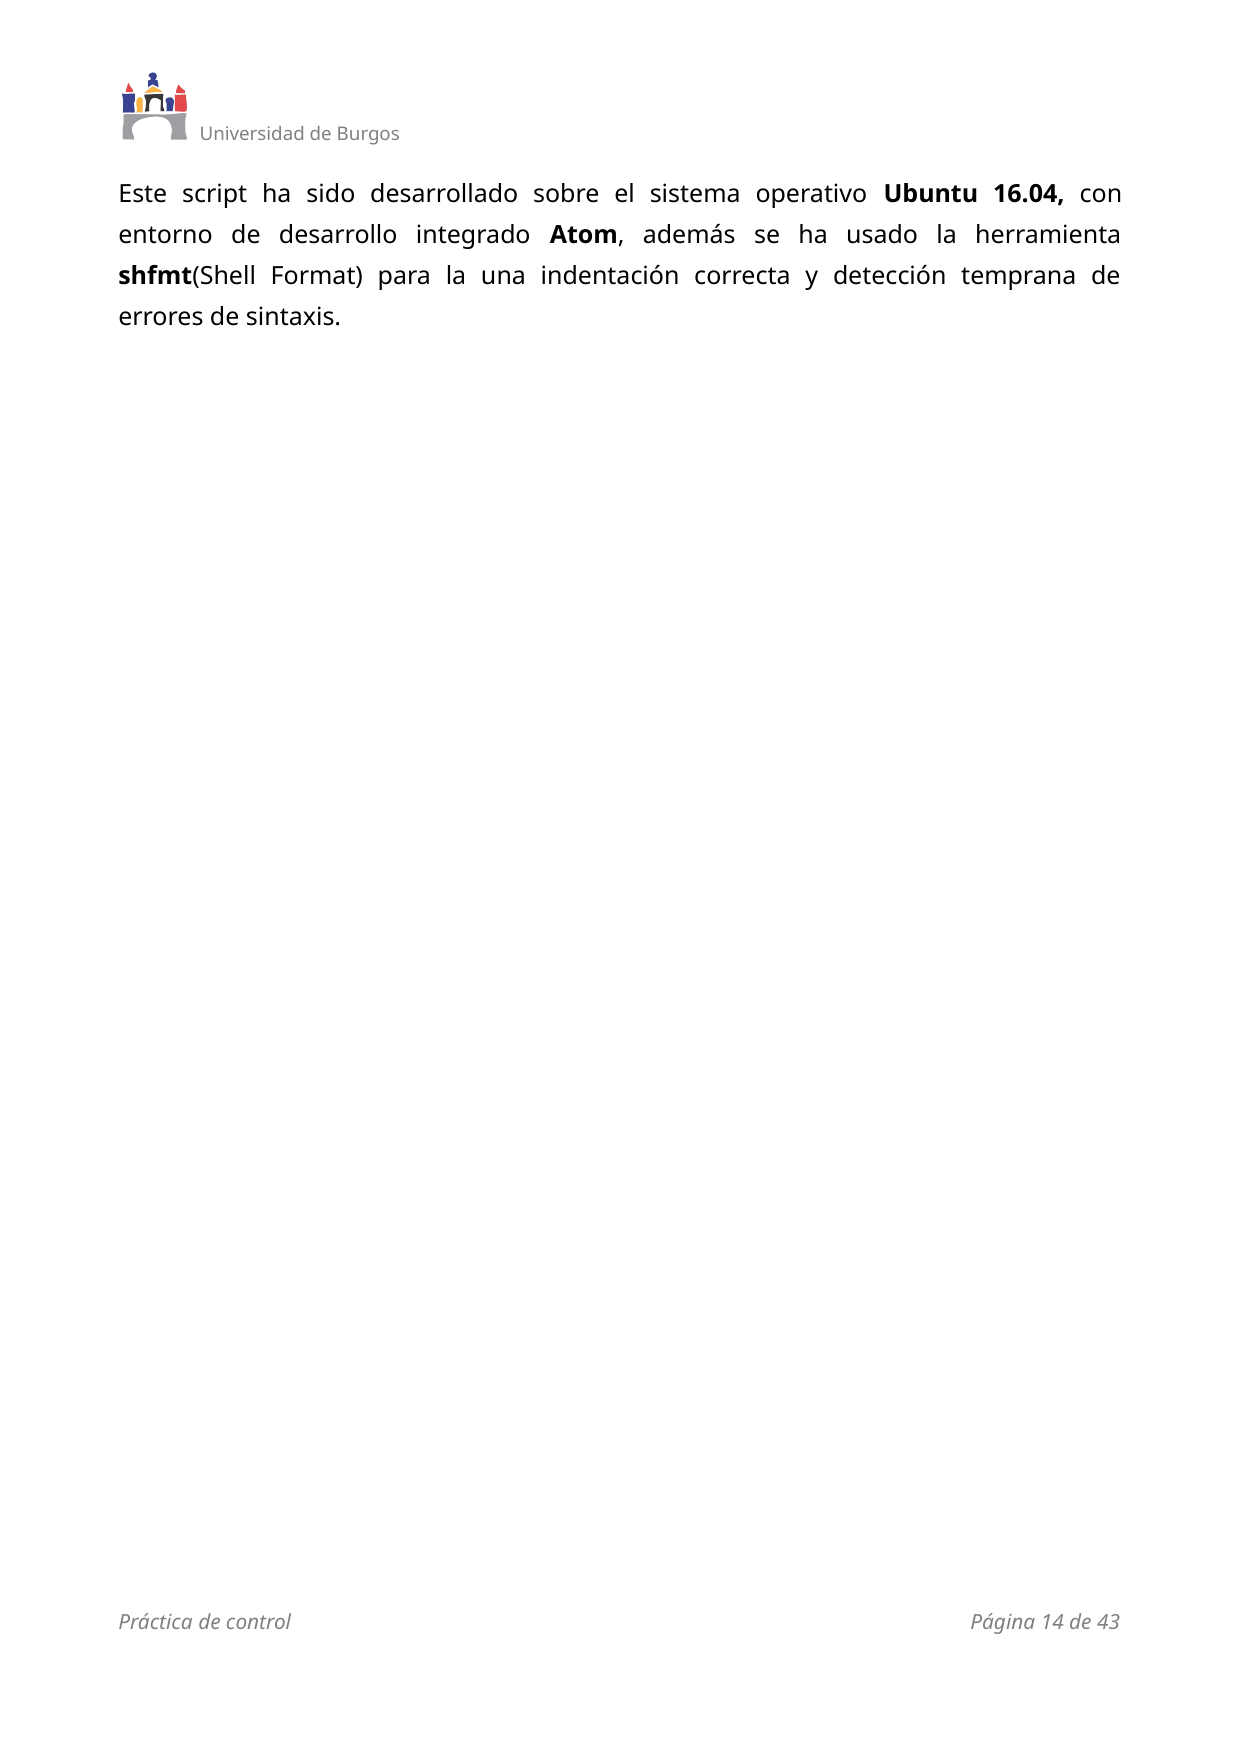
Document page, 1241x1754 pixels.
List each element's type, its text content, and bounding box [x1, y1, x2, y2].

text Este script ha sido desarrollado sobre el sistema operativo Ubuntu 16.04, con entorno de desarrollo integrado Atom, además se ha usado la herramienta shfmt(Shell Format) para la una indentación correcta y detección temprana de errores de sintaxis. [118, 176, 1122, 333]
picture [117, 72, 189, 142]
